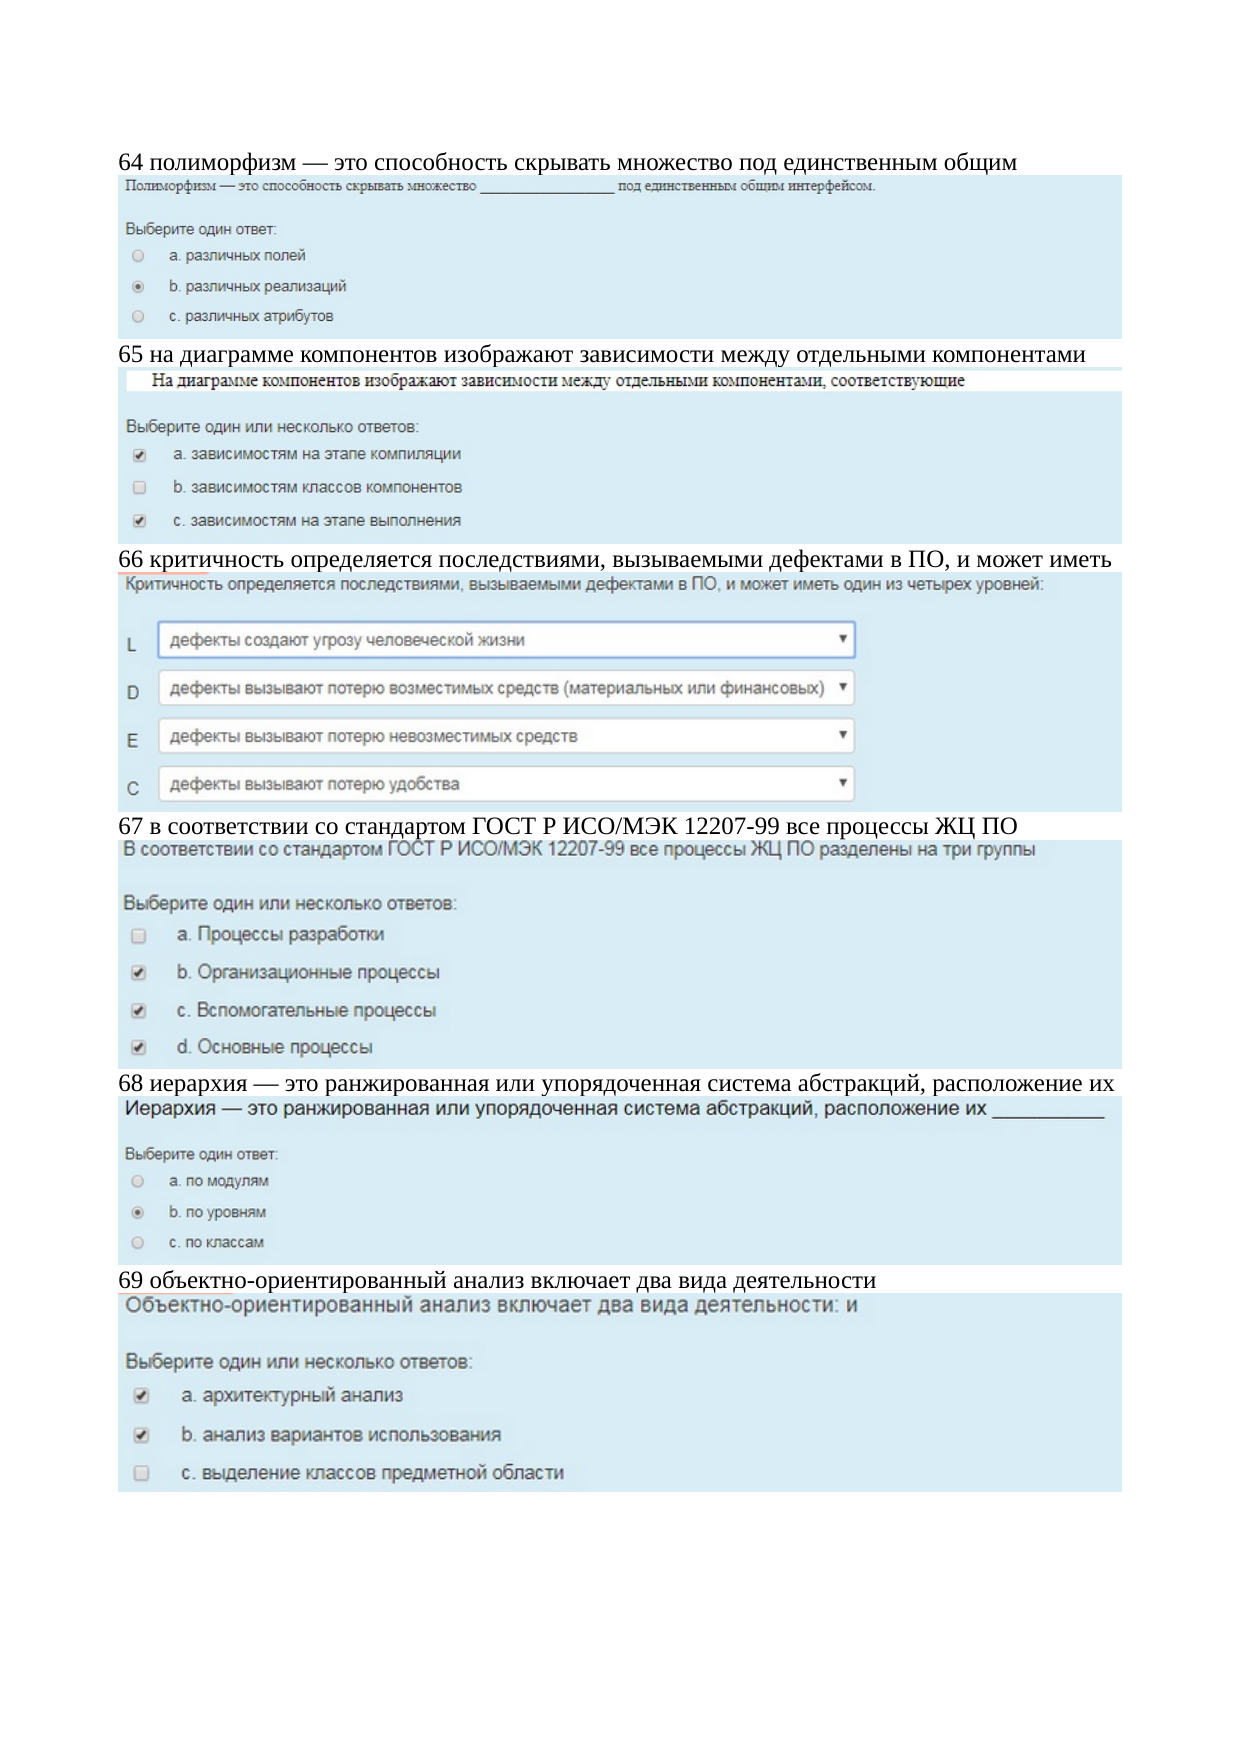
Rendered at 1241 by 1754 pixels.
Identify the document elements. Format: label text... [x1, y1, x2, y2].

text 67 в соответствии со стандартом ГОСТ Р ИСО/МЭК 12207-99 все процессы ЖЦ ПО [118, 812, 1122, 840]
picture [118, 367, 1123, 544]
picture [118, 572, 1123, 812]
text 65 на диаграмме компонентов изображают зависимости между отдельными компонентами [118, 339, 1122, 367]
picture [118, 840, 1123, 1069]
text 69 объектно-ориентированный анализ включает два вида деятельности [118, 1265, 1122, 1293]
picture [118, 1096, 1123, 1265]
picture [118, 175, 1123, 339]
text 64 полиморфизм — это способность скрывать множество под единственным общим [118, 147, 1122, 175]
text 68 иерархия — это ранжированная или упорядоченная система абстракций, расположение их [118, 1069, 1122, 1096]
picture [118, 1293, 1123, 1492]
text 66 критичность определяется последствиями, вызываемыми дефектами в ПО, и может иметь [118, 544, 1122, 572]
